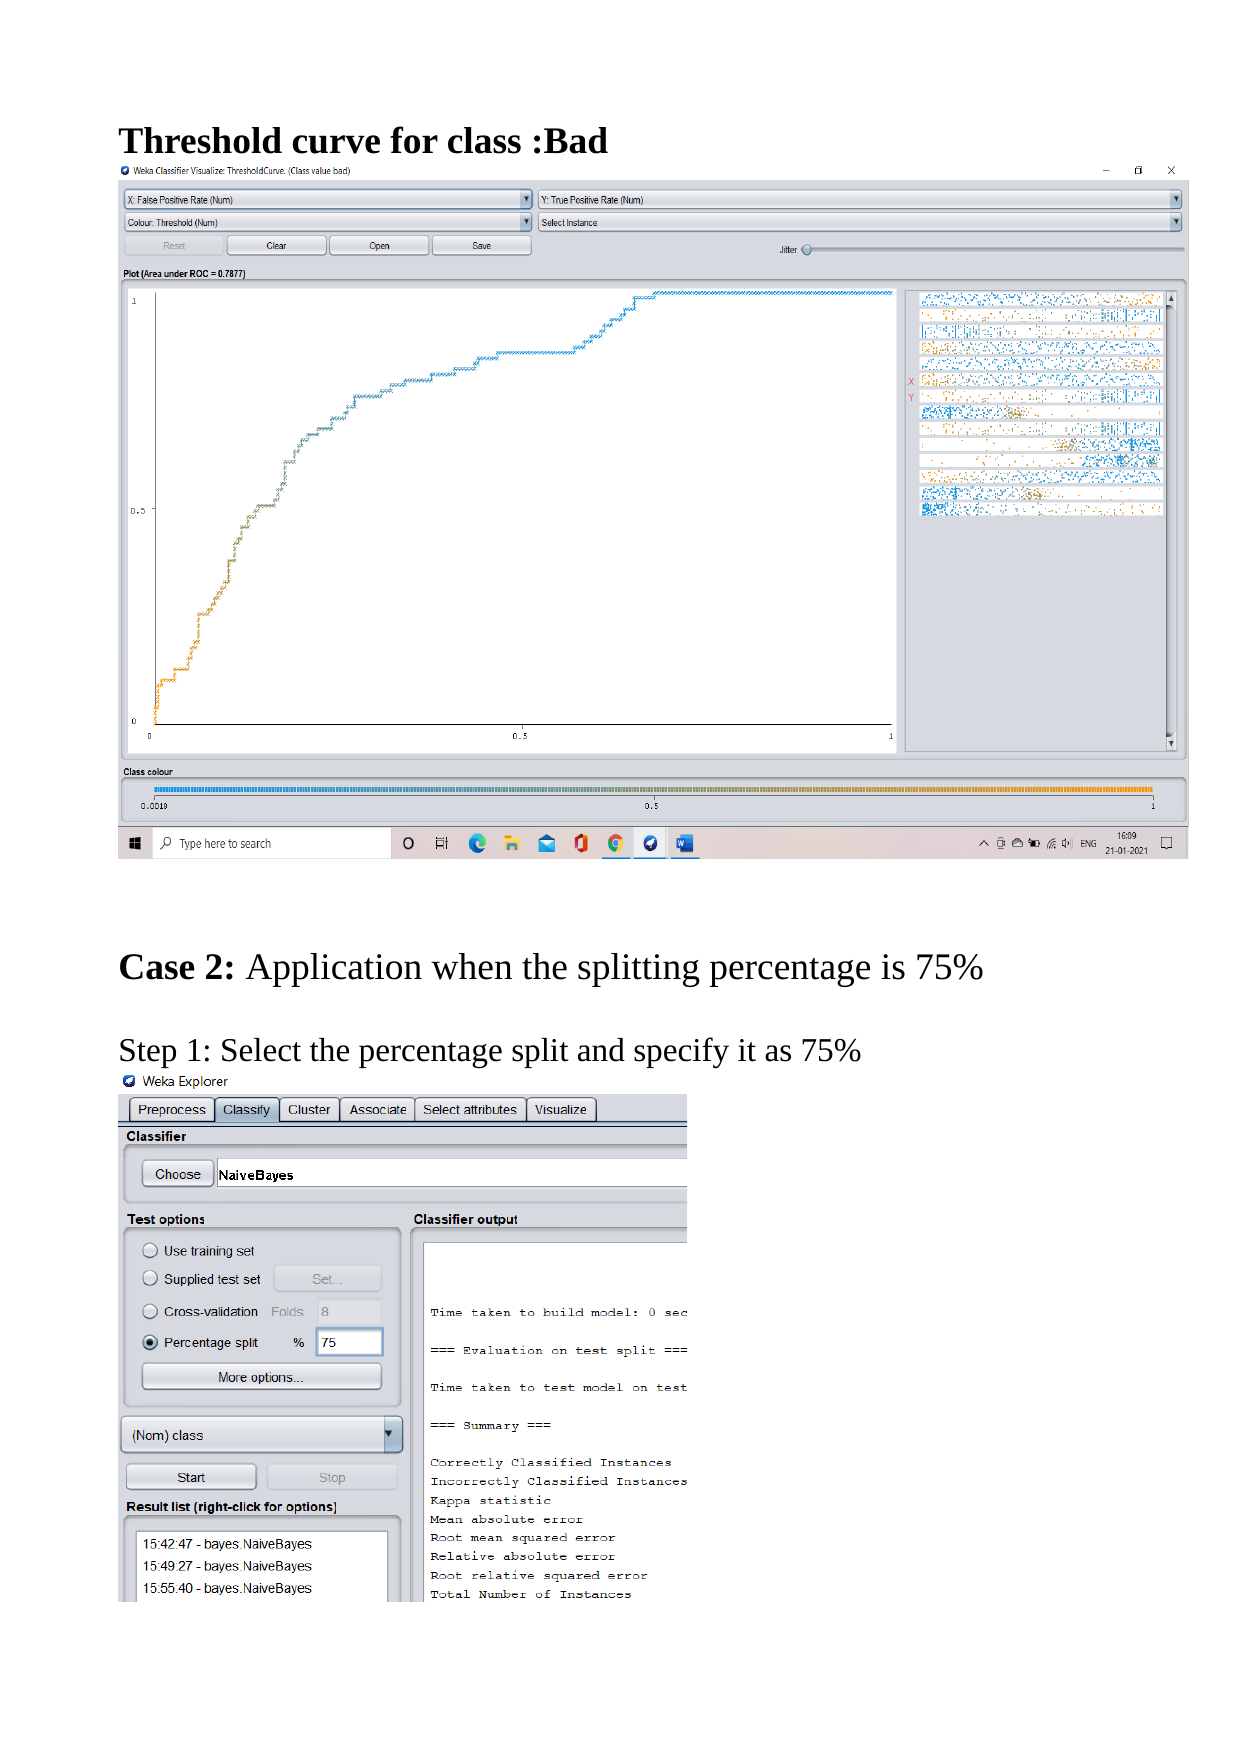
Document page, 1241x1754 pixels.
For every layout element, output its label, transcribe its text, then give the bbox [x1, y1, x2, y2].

text Threshold curve for class :Bad [118, 118, 1122, 161]
picture [118, 161, 1189, 859]
text Case 2: Application when the splitting percentage is 75% [118, 944, 1122, 988]
text Step 1: Select the percentage split and specify it as 75% [118, 1031, 1122, 1069]
